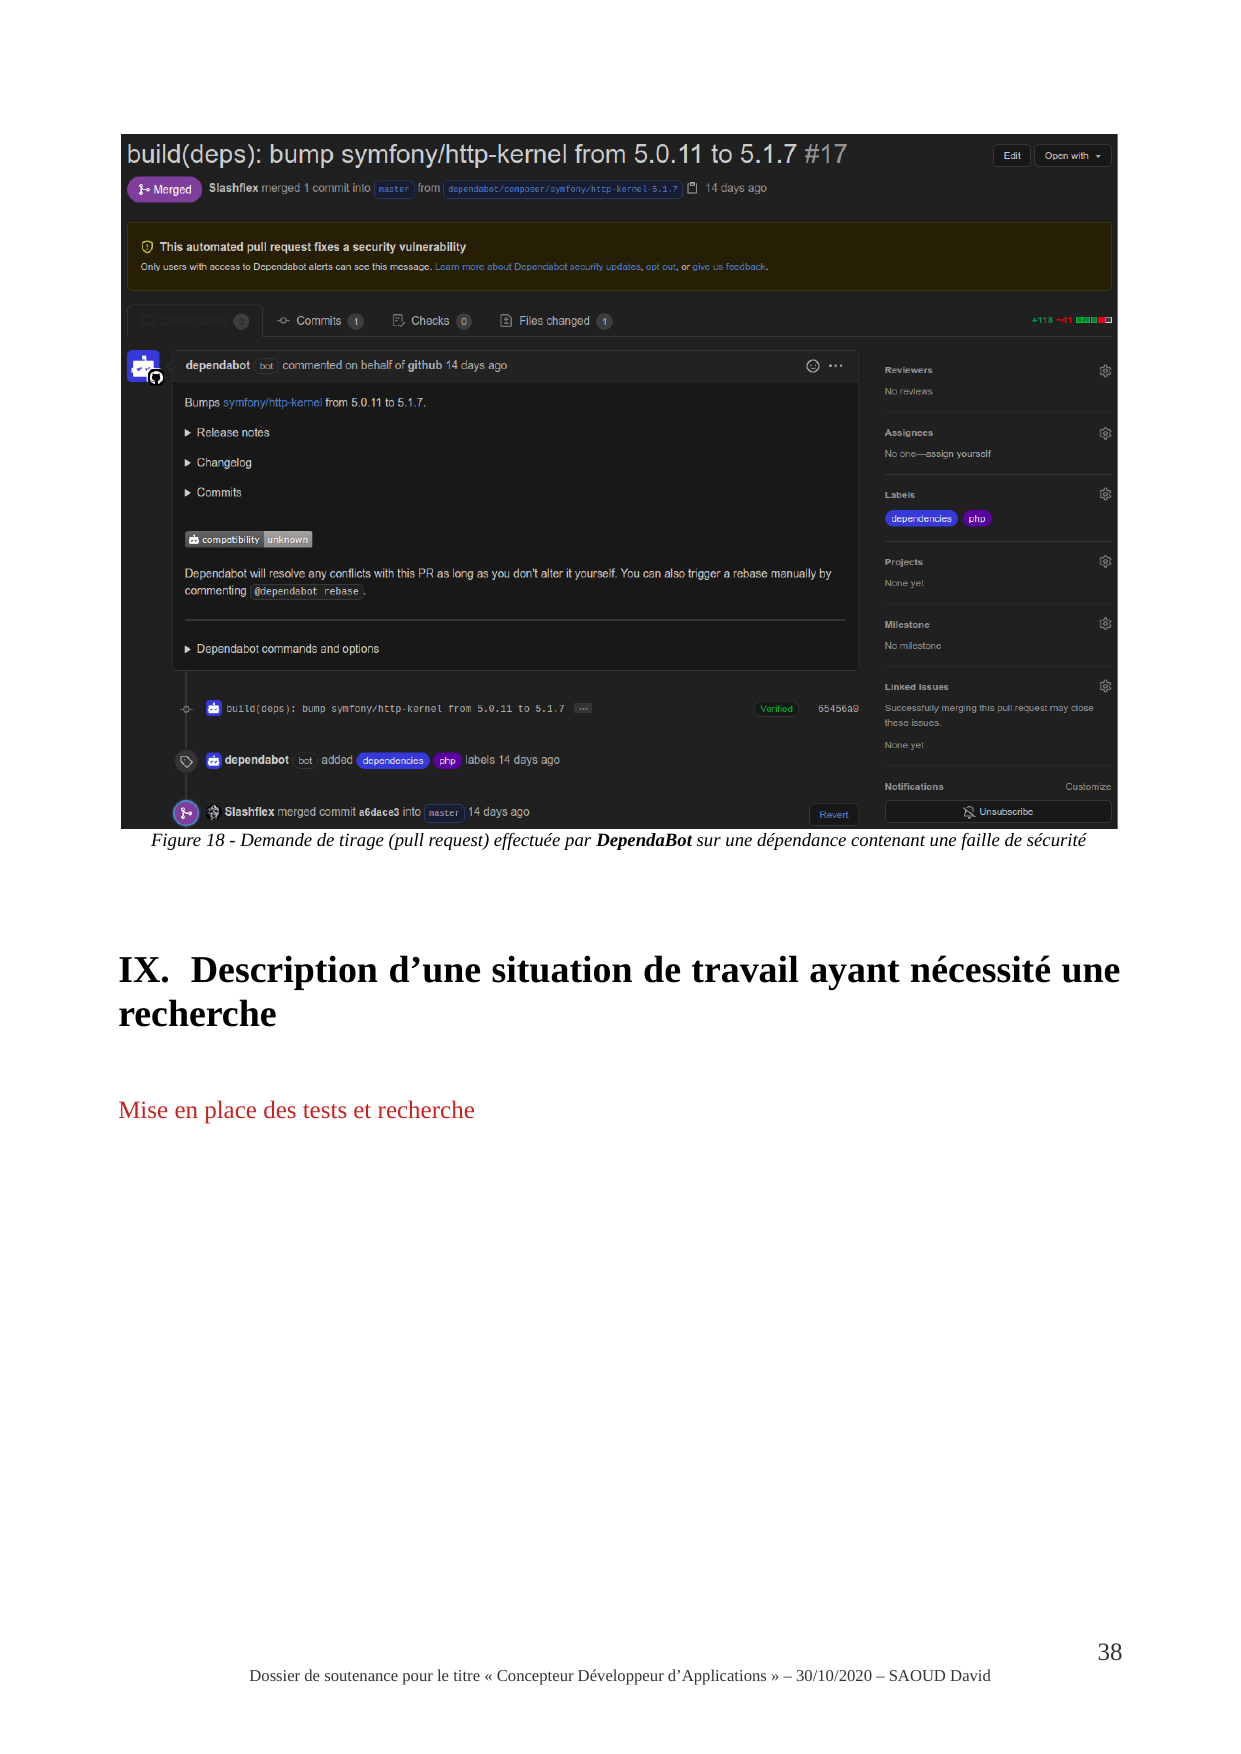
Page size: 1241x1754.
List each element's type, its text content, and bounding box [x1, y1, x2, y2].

text Mise en place des tests et recherche [118, 1095, 1122, 1123]
text Figure 18 - Demande de tirage (pull request) effectuée par DependaBot sur une dépendance contenant une faille de sécurité [121, 829, 1118, 850]
picture [121, 134, 1118, 829]
subtitle IX. Description d’une situation de travail ayant nécessité une recherche [118, 947, 1122, 1035]
